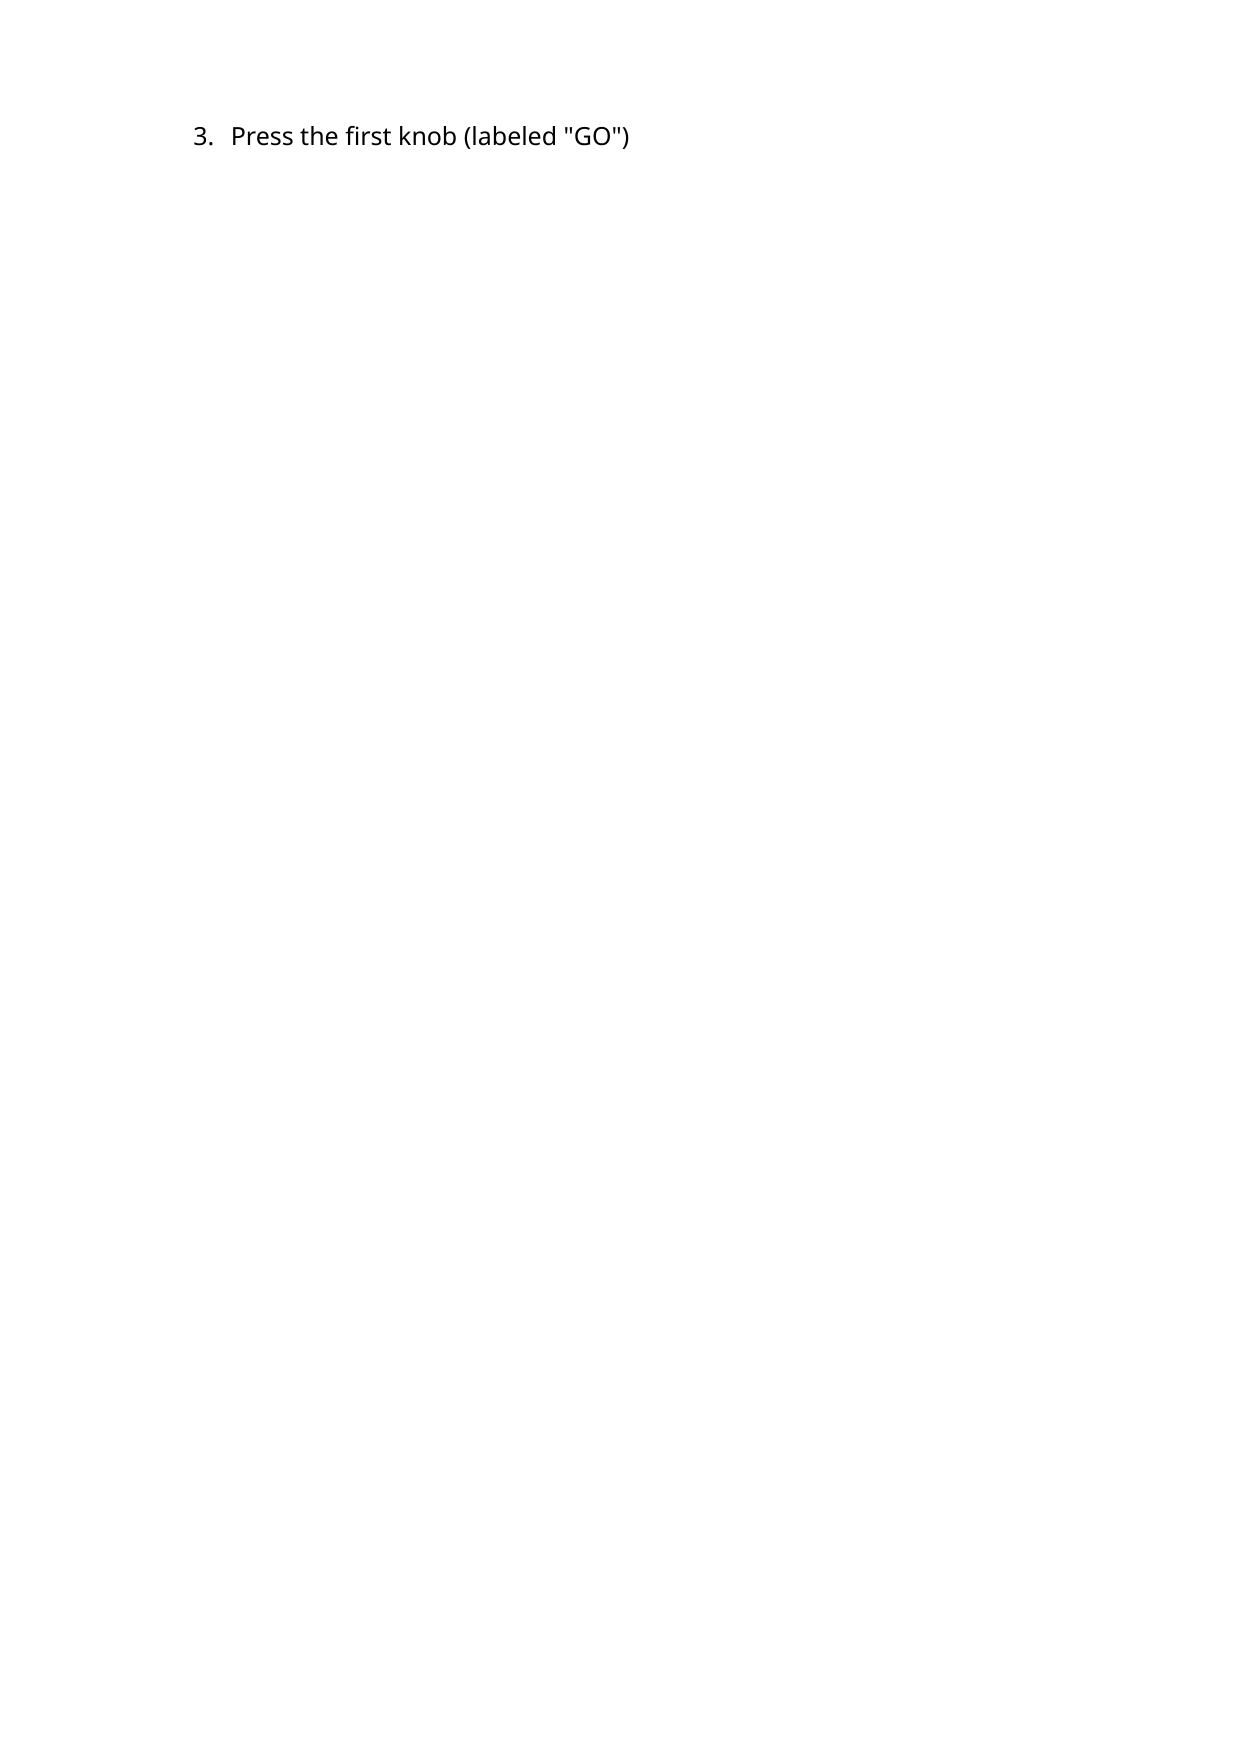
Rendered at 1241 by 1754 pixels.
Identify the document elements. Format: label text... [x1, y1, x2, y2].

list Press the first knob (labeled "GO") [193, 118, 1122, 186]
